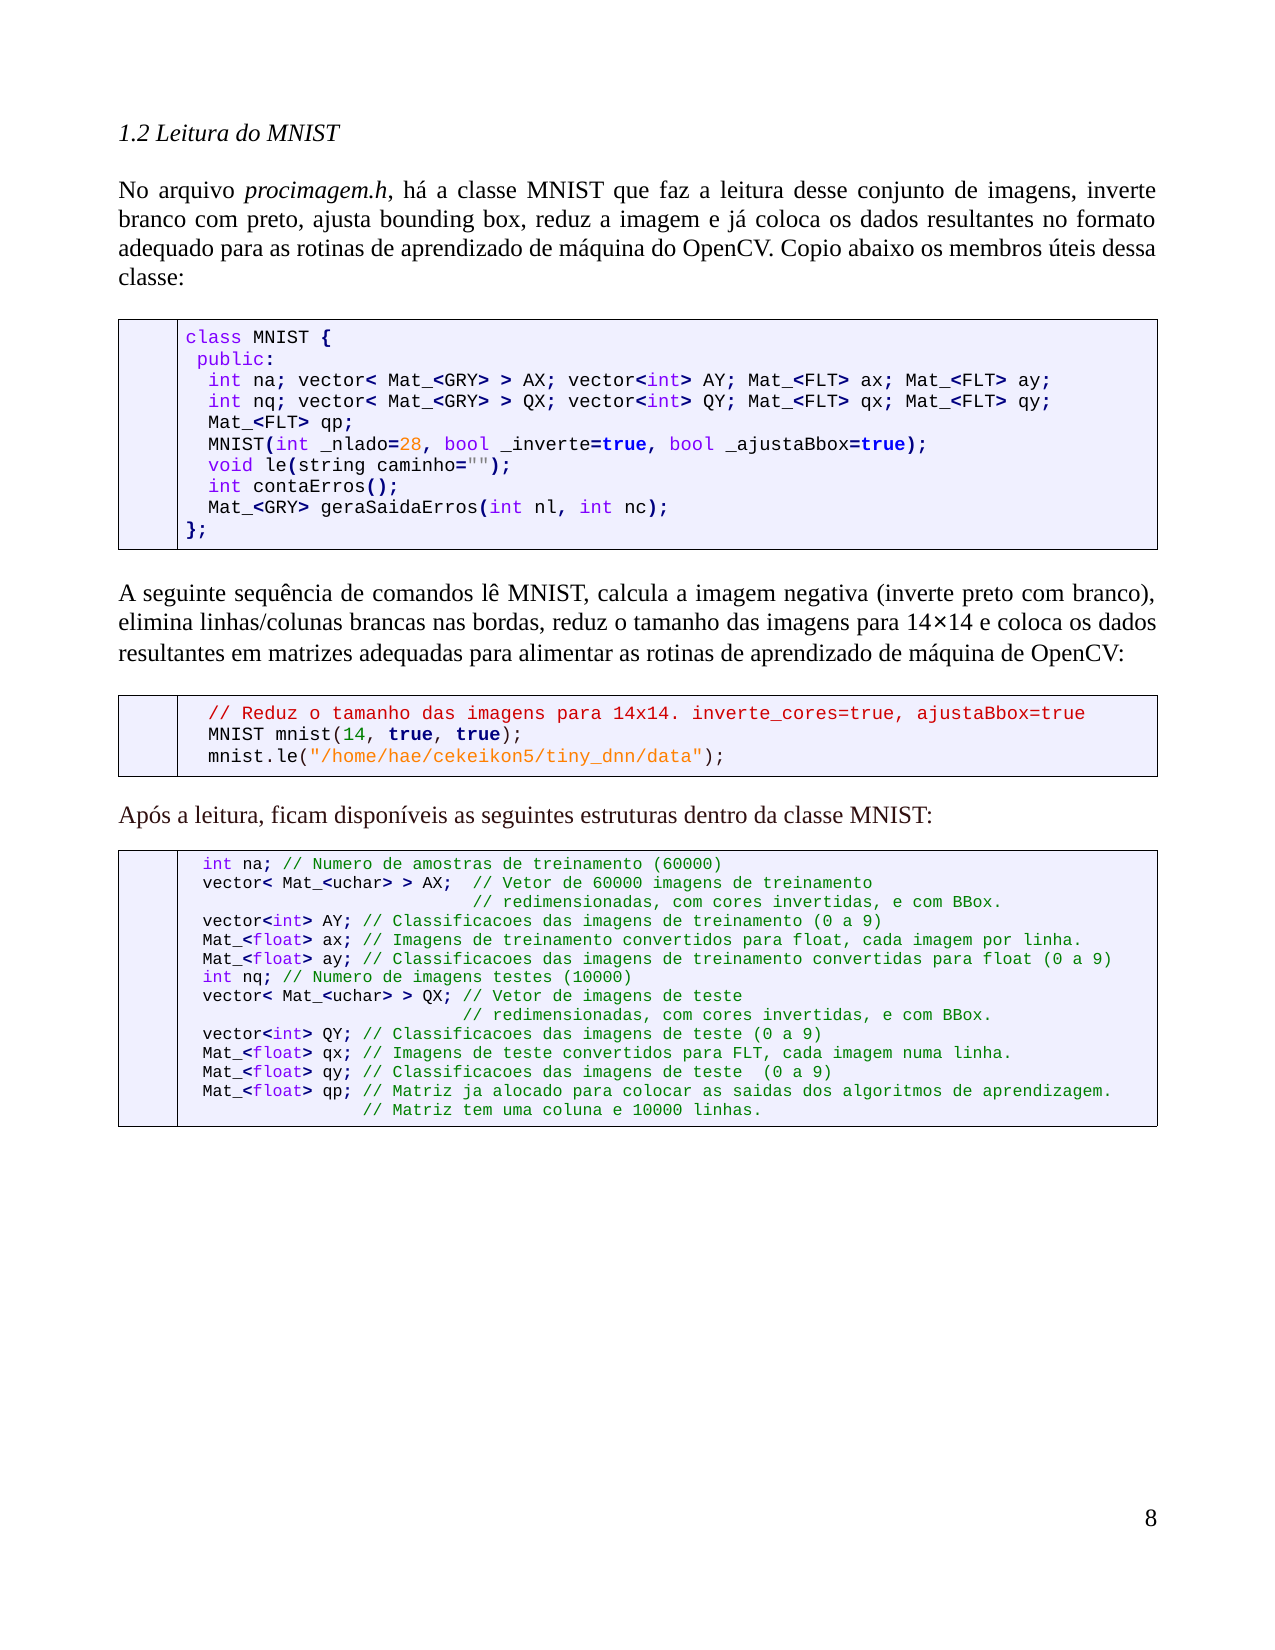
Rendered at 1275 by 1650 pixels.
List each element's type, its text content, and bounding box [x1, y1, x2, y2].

table_header [119, 696, 177, 776]
text Após a leitura, ficam disponíveis as seguintes estruturas dentro da classe MNIST: [118, 800, 1157, 829]
table_header [119, 851, 177, 1126]
text 1.2 Leitura do MNIST [118, 118, 1157, 147]
text No arquivo procimagem.h, há a classe MNIST que faz a leitura desse conjunto de imagens, inverte branco com preto, ajusta bounding box, reduz a imagem e já coloca os dados resultantes no formato adequado para as rotinas de aprendizado de máquina do OpenCV. Copio abaixo os membros úteis dessa classe: [118, 176, 1157, 291]
table_header // Reduz o tamanho das imagens para 14x14. inverte_cores=true, ajustaBbox=true MNIST mnist(14, true, true); mnist.le("/home/hae/cekeikon5/tiny_dnn/data"); [178, 696, 1157, 776]
table_header [119, 320, 177, 549]
text A seguinte sequência de comandos lê MNIST, calcula a imagem negativa (inverte preto com branco), elimina linhas/colunas brancas nas bordas, reduz o tamanho das imagens para 14×14 e coloca os dados resultantes em matrizes adequadas para alimentar as rotinas de aprendizado de máquina de OpenCV: [118, 578, 1157, 666]
table_header int na; // Numero de amostras de treinamento (60000) vector< Mat_<uchar> > AX; // Vetor de 60000 imagens de treinamento // redimensionadas, com cores invertidas, e com BBox. vector<int> AY; // Classificacoes das imagens de treinamento (0 a 9) Mat_<float> ax; // Imagens de treinamento convertidos para float, cada imagem por linha. Mat_<float> ay; // Classificacoes das imagens de treinamento convertidas para float (0 a 9) int nq; // Numero de imagens testes (10000) vector< Mat_<uchar> > QX; // Vetor de imagens de teste // redimensionadas, com cores invertidas, e com BBox. vector<int> QY; // Classificacoes das imagens de teste (0 a 9) Mat_<float> qx; // Imagens de teste convertidos para FLT, cada imagem numa linha. Mat_<float> qy; // Classificacoes das imagens de teste (0 a 9) Mat_<float> qp; // Matriz ja alocado para colocar as saidas dos algoritmos de aprendizagem. // Matriz tem uma coluna e 10000 linhas. [178, 851, 1157, 1126]
table_header class MNIST { public: int na; vector< Mat_<GRY> > AX; vector<int> AY; Mat_<FLT> ax; Mat_<FLT> ay; int nq; vector< Mat_<GRY> > QX; vector<int> QY; Mat_<FLT> qx; Mat_<FLT> qy; Mat_<FLT> qp; MNIST(int _nlado=28, bool _inverte=true, bool _ajustaBbox=true); void le(string caminho=""); int contaErros(); Mat_<GRY> geraSaidaErros(int nl, int nc); }; [178, 320, 1157, 549]
